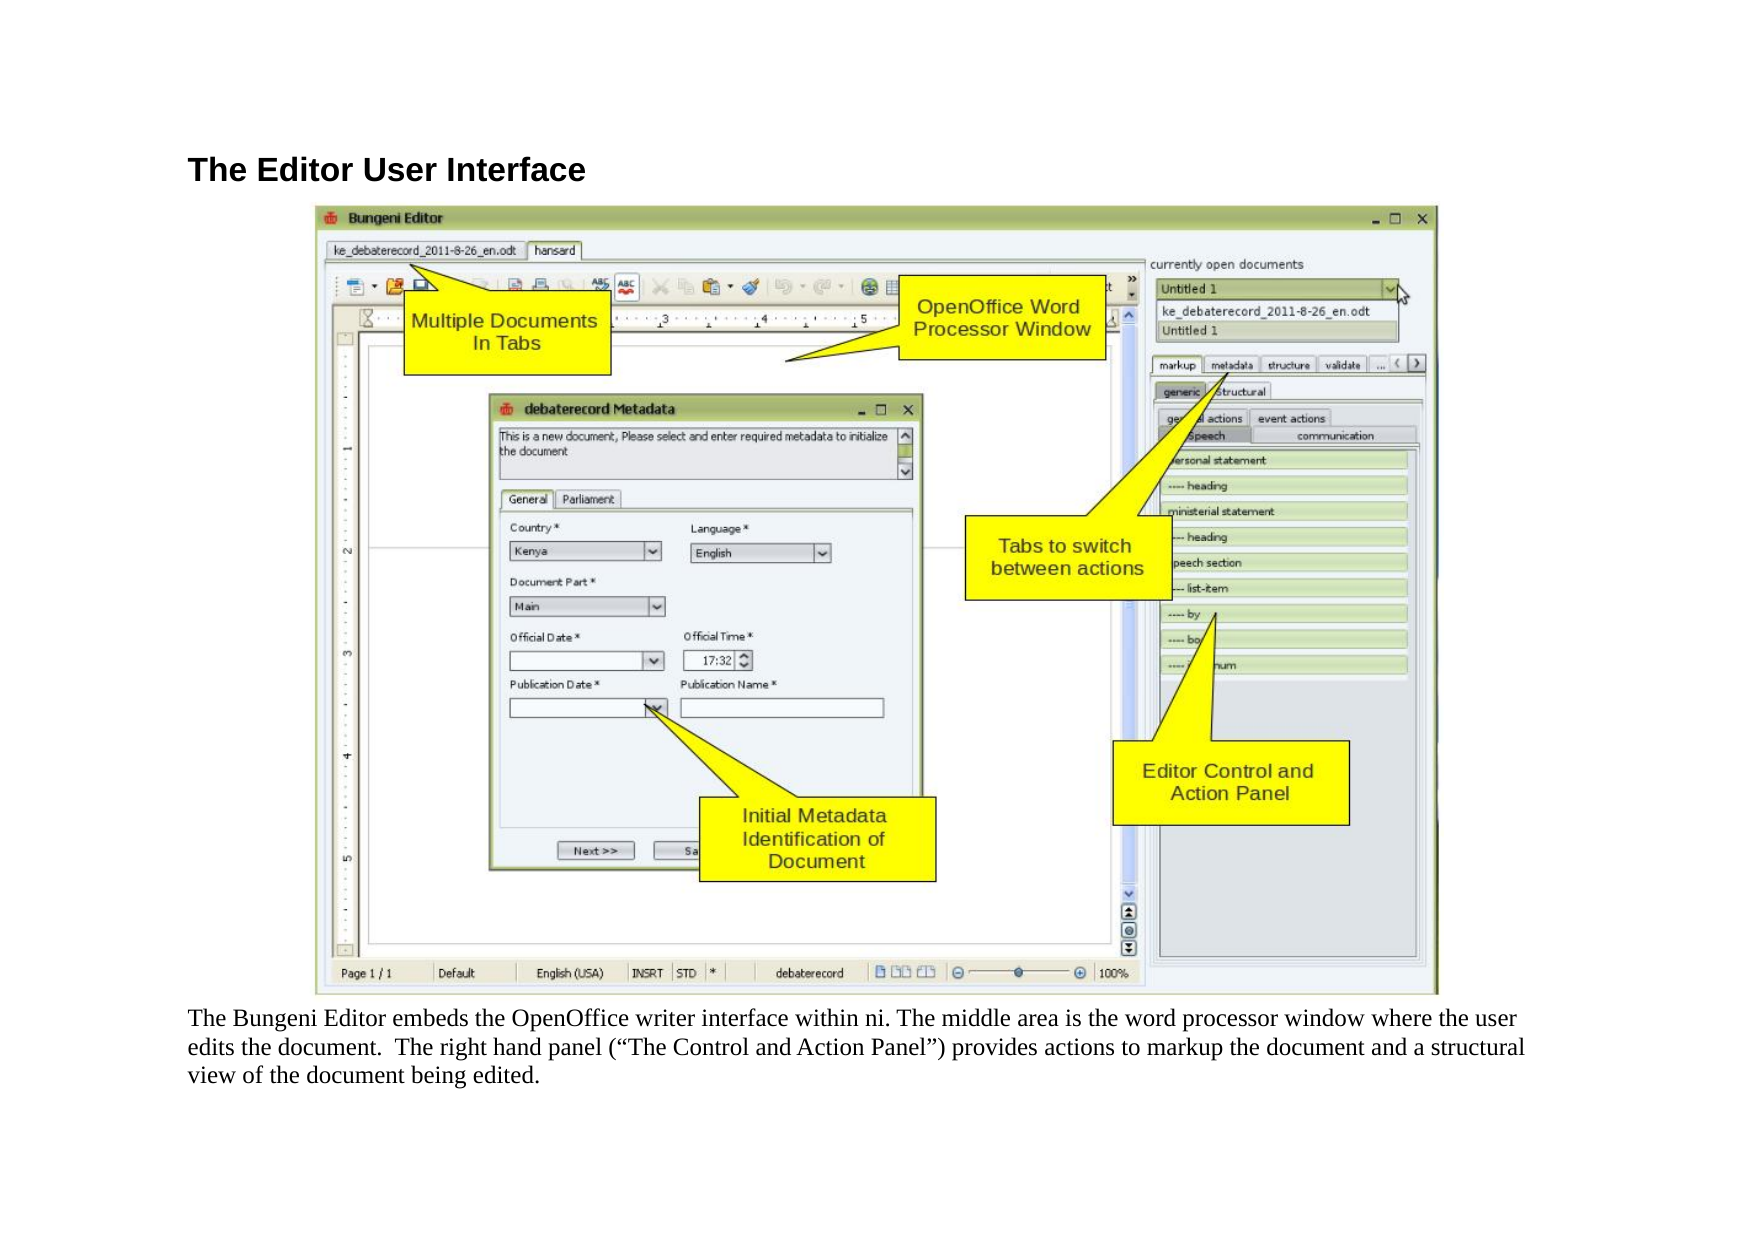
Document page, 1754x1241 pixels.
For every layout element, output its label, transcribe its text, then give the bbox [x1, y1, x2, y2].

picture [309, 201, 1445, 1003]
subtitle The Editor User Interface [187, 150, 1566, 189]
text The Bungeni Editor embeds the OpenOffice writer interface within ni. The middle area is the word processor window where the user edits the document. The right hand panel (“The Control and Action Panel”) provides actions to markup the document and a structural view of the document being edited. [187, 201, 1566, 1089]
